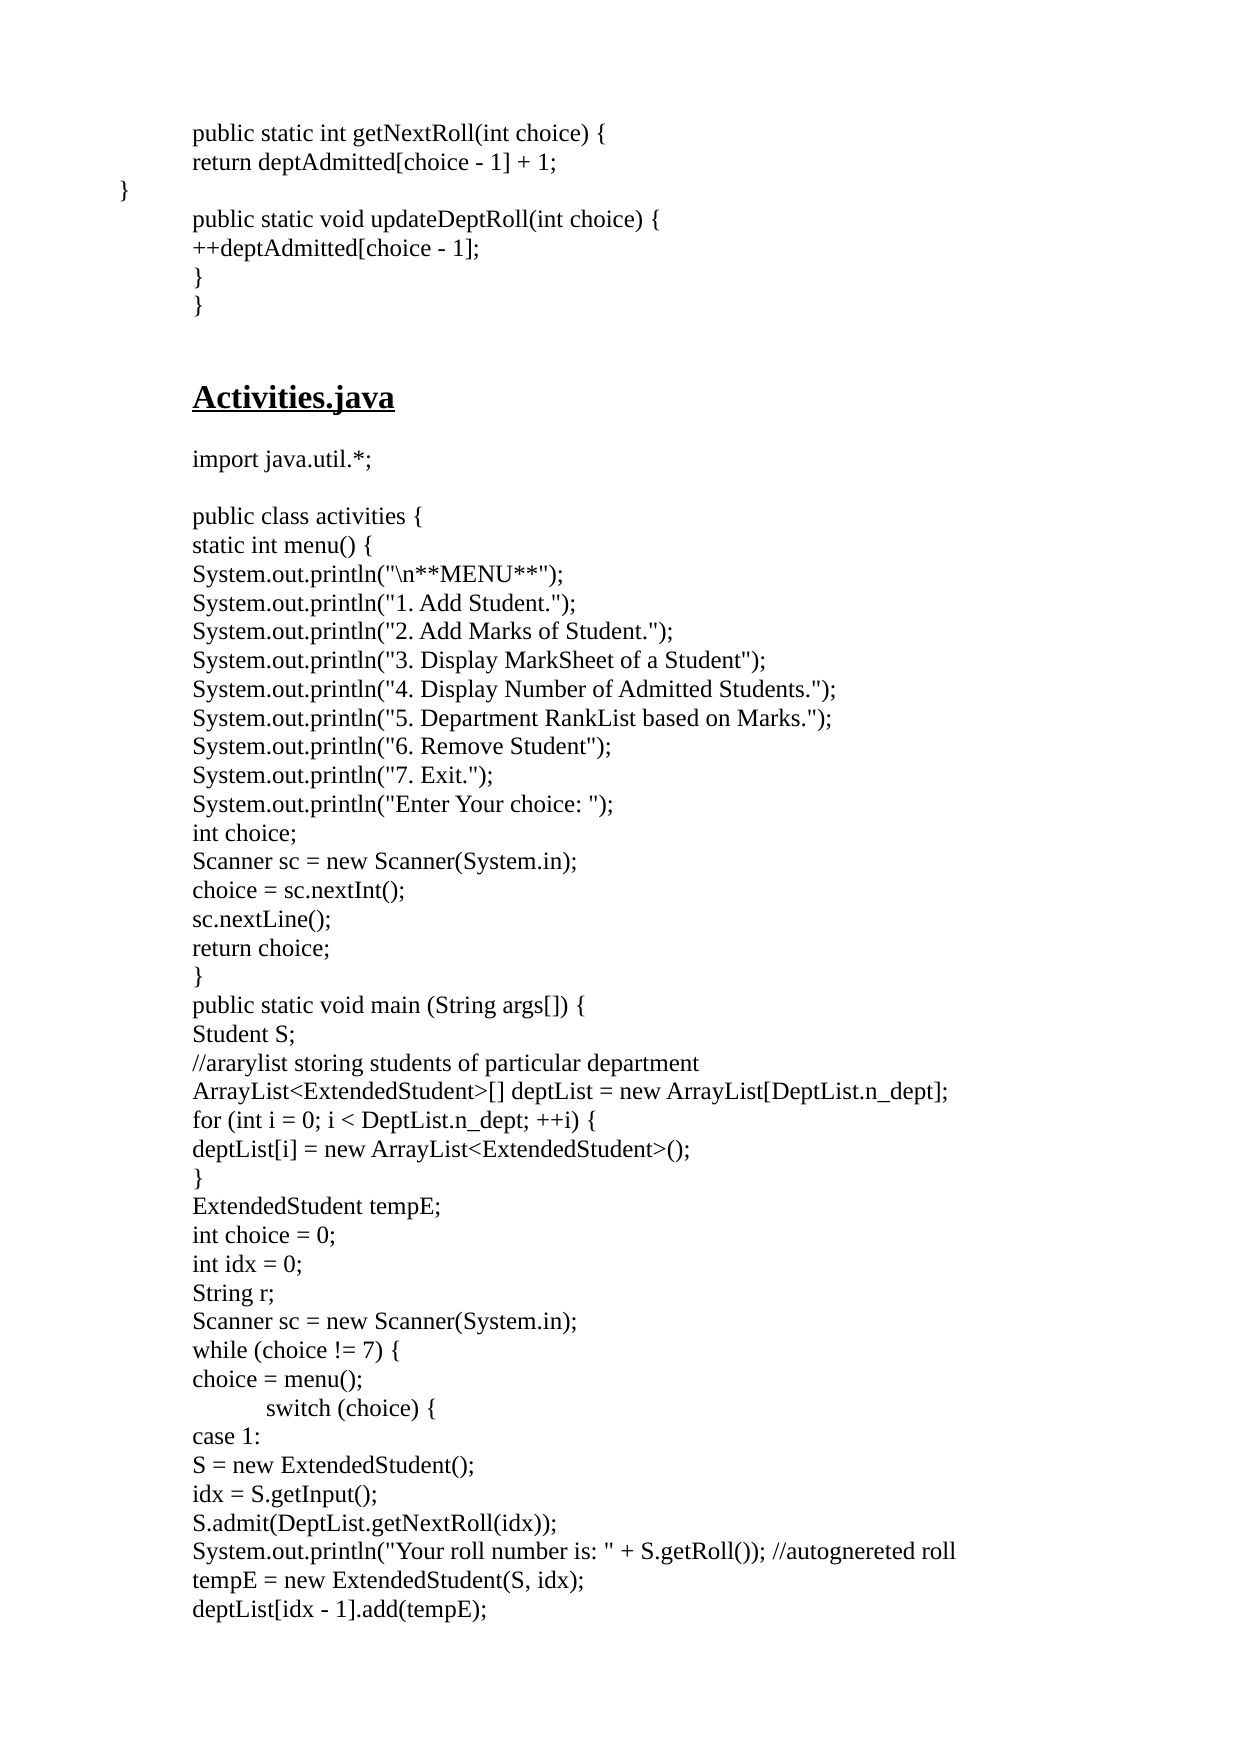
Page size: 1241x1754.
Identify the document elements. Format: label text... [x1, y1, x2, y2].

text public static void updateDeptRoll(int choice) { [118, 204, 1122, 233]
text int idx = 0; [118, 1249, 1122, 1278]
text int choice; [118, 818, 1122, 846]
text sc.nextLine(); [118, 904, 1122, 933]
text import java.util.*; [118, 444, 1122, 473]
text //ararylist storing students of particular department [118, 1048, 1122, 1076]
text System.out.println("Your roll number is: " + S.getRoll()); //autognereted roll [118, 1536, 1122, 1565]
text return choice; [118, 933, 1122, 961]
text case 1: [118, 1421, 1122, 1450]
text System.out.println("7. Exit."); [118, 760, 1122, 789]
text ExtendedStudent tempE; [118, 1191, 1122, 1220]
text for (int i = 0; i < DeptList.n_dept; ++i) { [118, 1105, 1122, 1134]
text S = new ExtendedStudent(); [118, 1450, 1122, 1479]
text Activities.java [118, 377, 1122, 415]
text idx = S.getInput(); [118, 1479, 1122, 1508]
text System.out.println("6. Remove Student"); [118, 731, 1122, 760]
text } [118, 961, 1122, 990]
text int choice = 0; [118, 1220, 1122, 1249]
text ArrayList<ExtendedStudent>[] deptList = new ArrayList[DeptList.n_dept]; [118, 1076, 1122, 1105]
text System.out.println("Enter Your choice: "); [118, 789, 1122, 818]
text } [118, 262, 1122, 291]
text System.out.println("4. Display Number of Admitted Students."); [118, 674, 1122, 703]
text } [118, 1163, 1122, 1191]
text System.out.println("5. Department RankList based on Marks."); [118, 703, 1122, 731]
text public static void main (String args[]) { [118, 990, 1122, 1019]
text return deptAdmitted[choice - 1] + 1; [118, 147, 1122, 176]
text while (choice != 7) { [118, 1335, 1122, 1364]
text choice = sc.nextInt(); [118, 875, 1122, 904]
text } [118, 176, 1122, 204]
text choice = menu(); [118, 1364, 1122, 1393]
text } [118, 291, 1122, 319]
text deptList[i] = new ArrayList<ExtendedStudent>(); [118, 1134, 1122, 1163]
text tempE = new ExtendedStudent(S, idx); [118, 1565, 1122, 1594]
text String r; [118, 1278, 1122, 1306]
text S.admit(DeptList.getNextRoll(idx)); [118, 1508, 1122, 1536]
text System.out.println("3. Display MarkSheet of a Student"); [118, 645, 1122, 674]
text public class activities { [118, 501, 1122, 530]
text public static int getNextRoll(int choice) { [118, 118, 1122, 147]
text System.out.println("2. Add Marks of Student."); [118, 616, 1122, 645]
text System.out.println("\n**MENU**"); [118, 559, 1122, 588]
text Scanner sc = new Scanner(System.in); [118, 1306, 1122, 1335]
text deptList[idx - 1].add(tempE); [118, 1594, 1122, 1623]
text System.out.println("1. Add Student."); [118, 588, 1122, 616]
text static int menu() { [118, 530, 1122, 559]
text ++deptAdmitted[choice - 1]; [118, 233, 1122, 262]
text Student S; [118, 1019, 1122, 1048]
text Scanner sc = new Scanner(System.in); [118, 846, 1122, 875]
text switch (choice) { [118, 1393, 1122, 1421]
